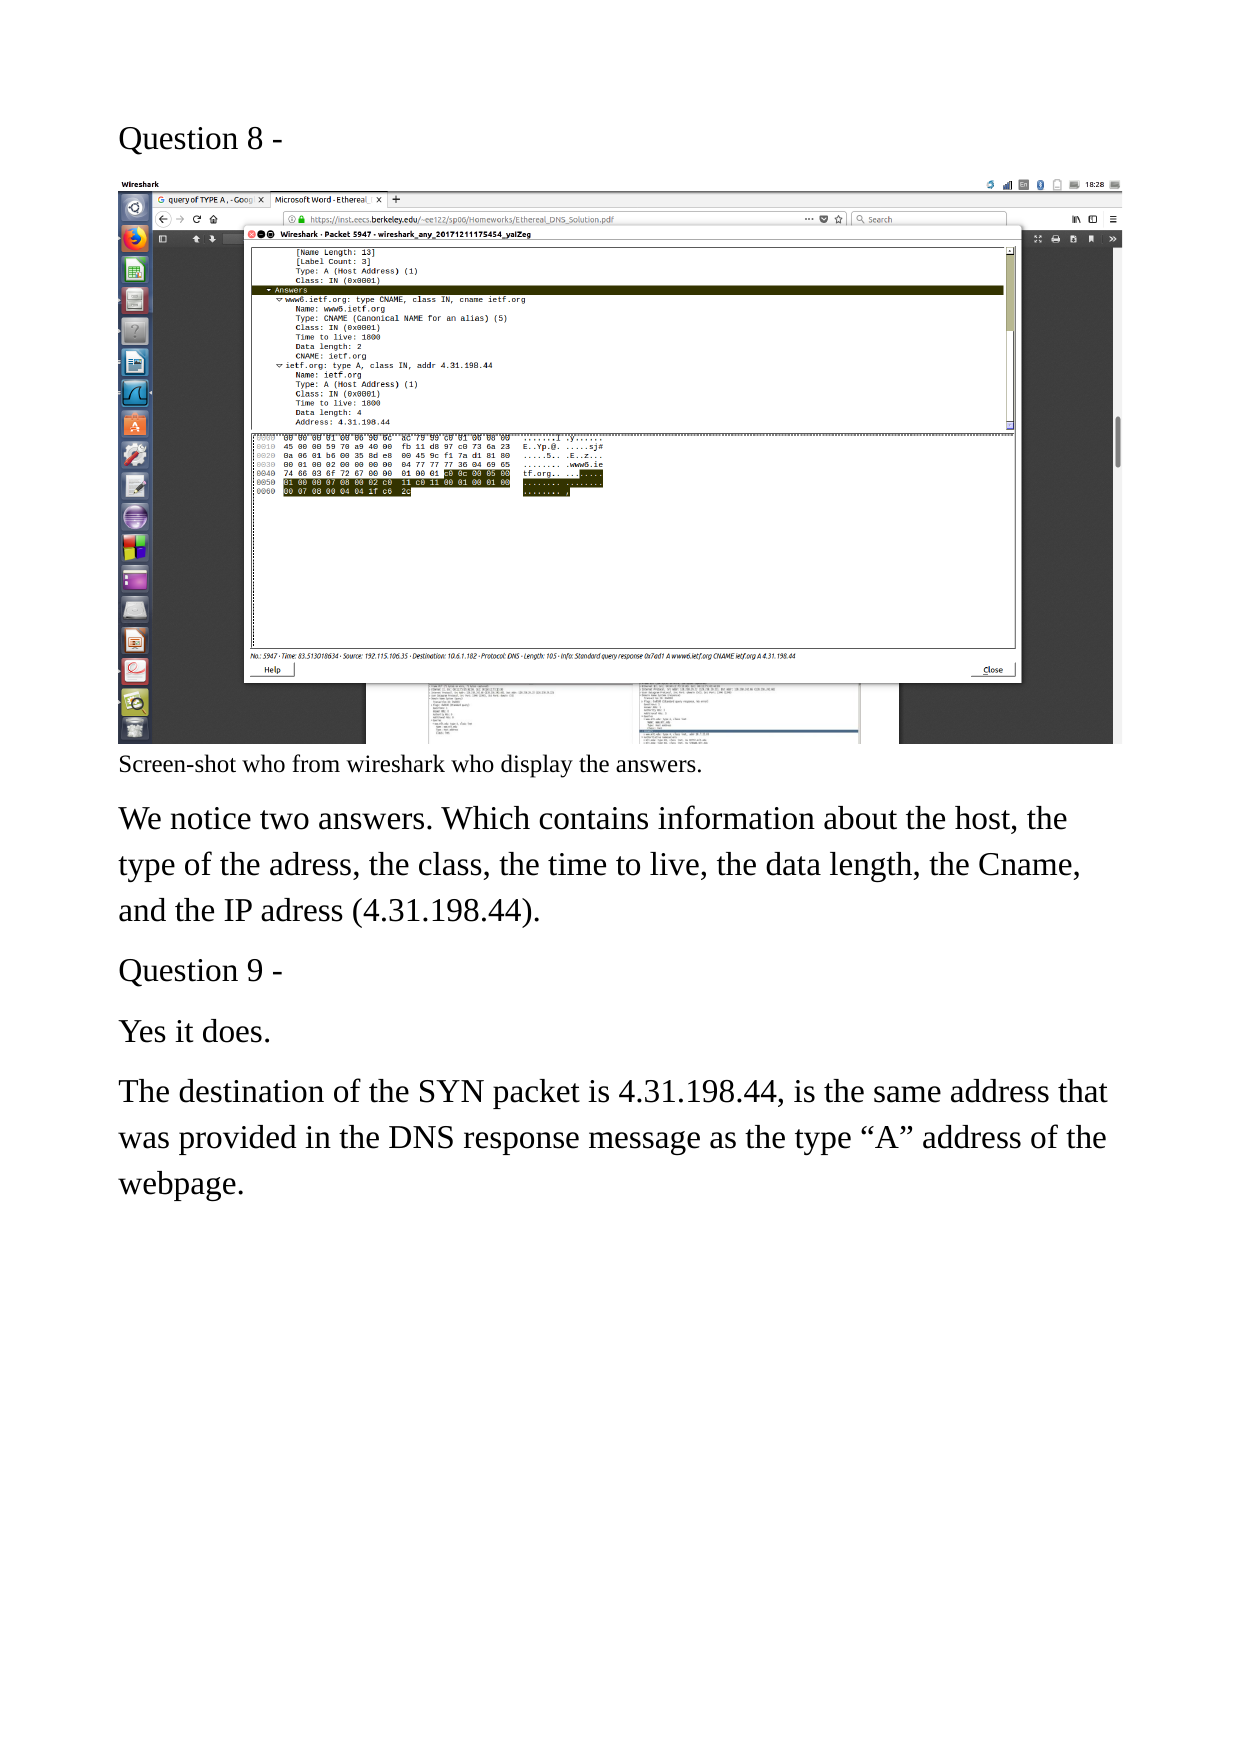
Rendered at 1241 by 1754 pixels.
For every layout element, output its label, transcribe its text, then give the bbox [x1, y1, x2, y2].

text Question 9 - [118, 951, 1122, 989]
text The destination of the SYN packet is 4.31.198.44, is the same address that was provided in the DNS response message as the type “A” address of the webpage. [118, 1072, 1122, 1202]
text We notice two answers. Which contains information about the host, the type of the adress, the class, the time to live, the data length, the Cname, and the IP adress (4.31.198.44). [118, 798, 1122, 928]
picture [118, 178, 1123, 744]
text Yes it does. [118, 1011, 1122, 1049]
text Question 8 - [118, 118, 1122, 156]
text Screen-shot who from wireshark who display the answers. [118, 744, 1122, 778]
